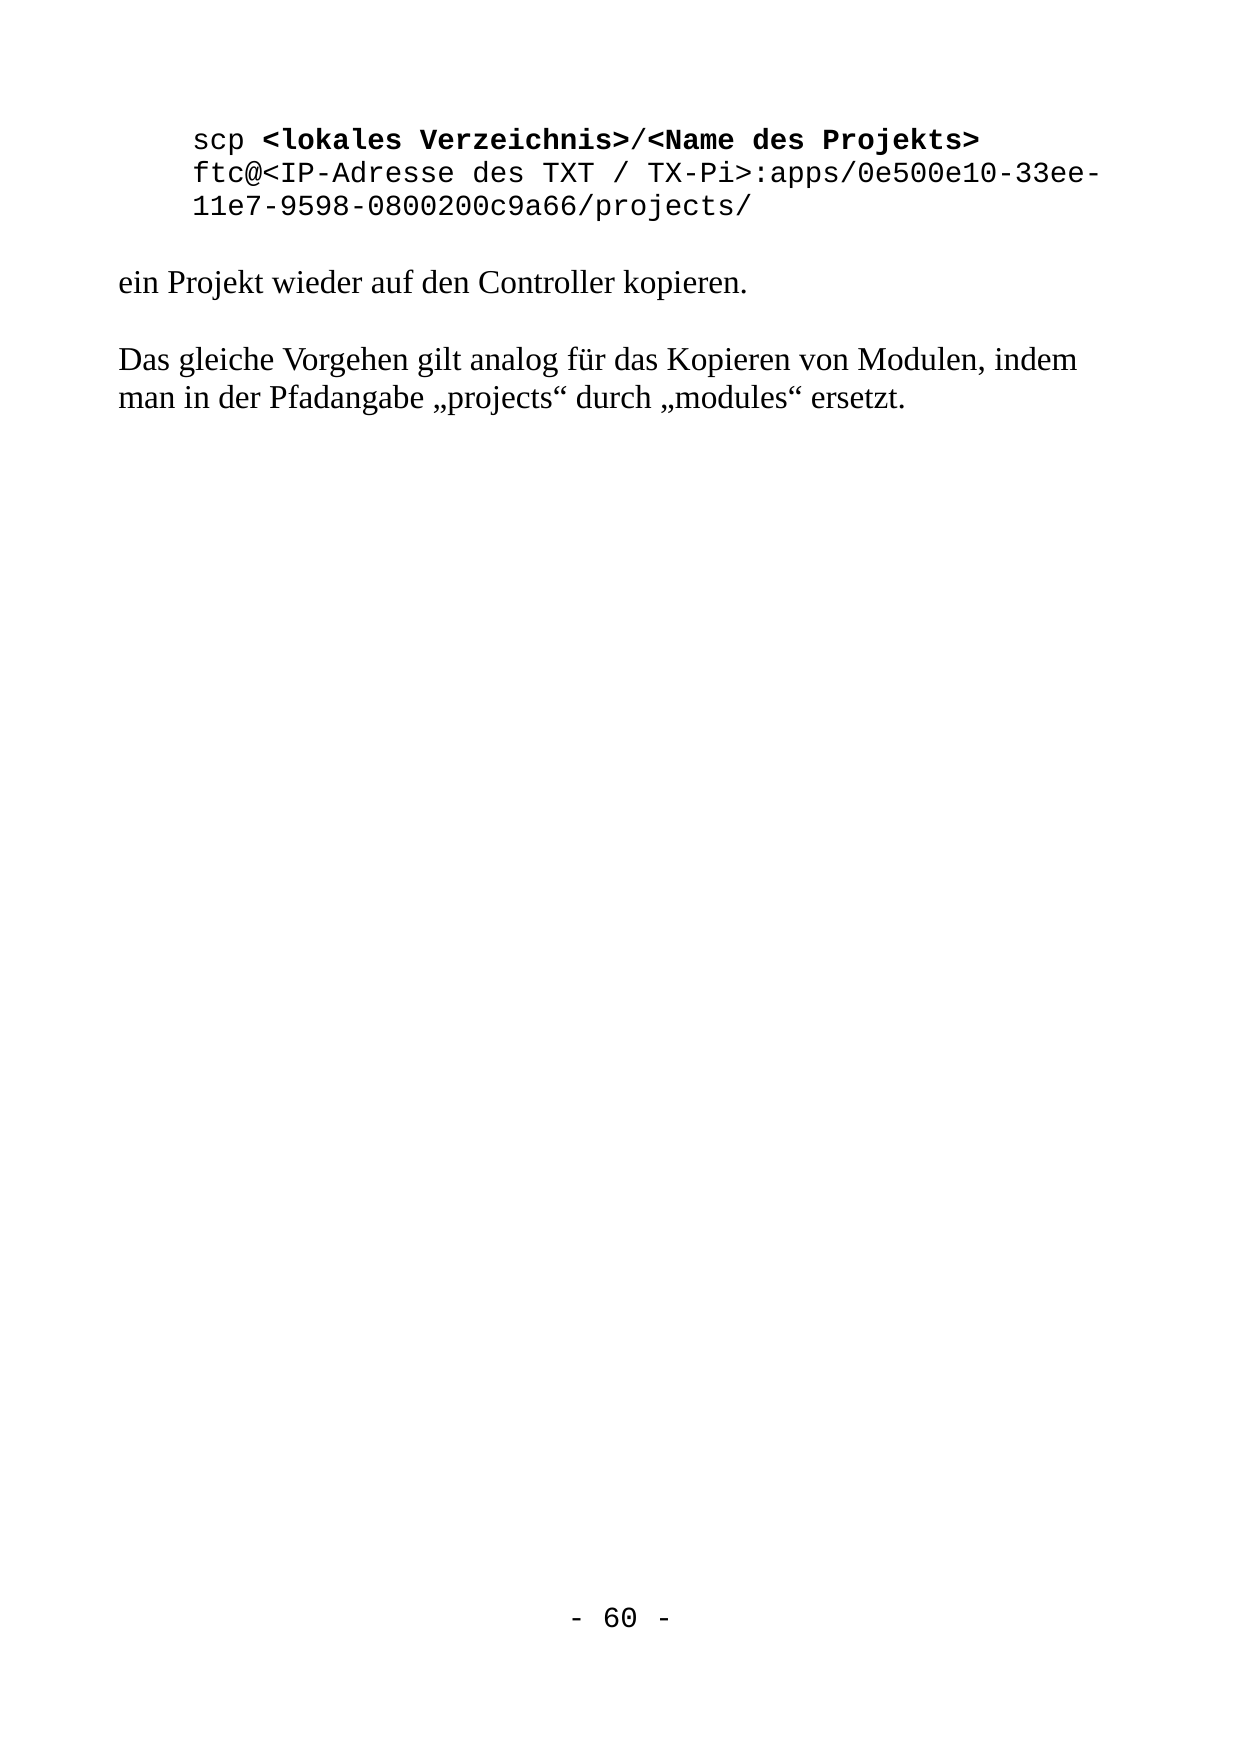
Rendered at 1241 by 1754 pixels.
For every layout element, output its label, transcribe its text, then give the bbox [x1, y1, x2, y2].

text ein Projekt wieder auf den Controller kopieren. [118, 262, 1122, 301]
text ftc@<IP-Adresse des TXT / TX-Pi>:apps/0e500e10-33ee- 11e7-9598-0800200c9a66/projects/ [118, 158, 1122, 224]
text Das gleiche Vorgehen gilt analog für das Kopieren von Modulen, indem man in der Pfadangabe „projects“ durch „modules“ ersetzt. [118, 339, 1122, 416]
text scp <lokales Verzeichnis>/<Name des Projekts> [118, 118, 1122, 158]
